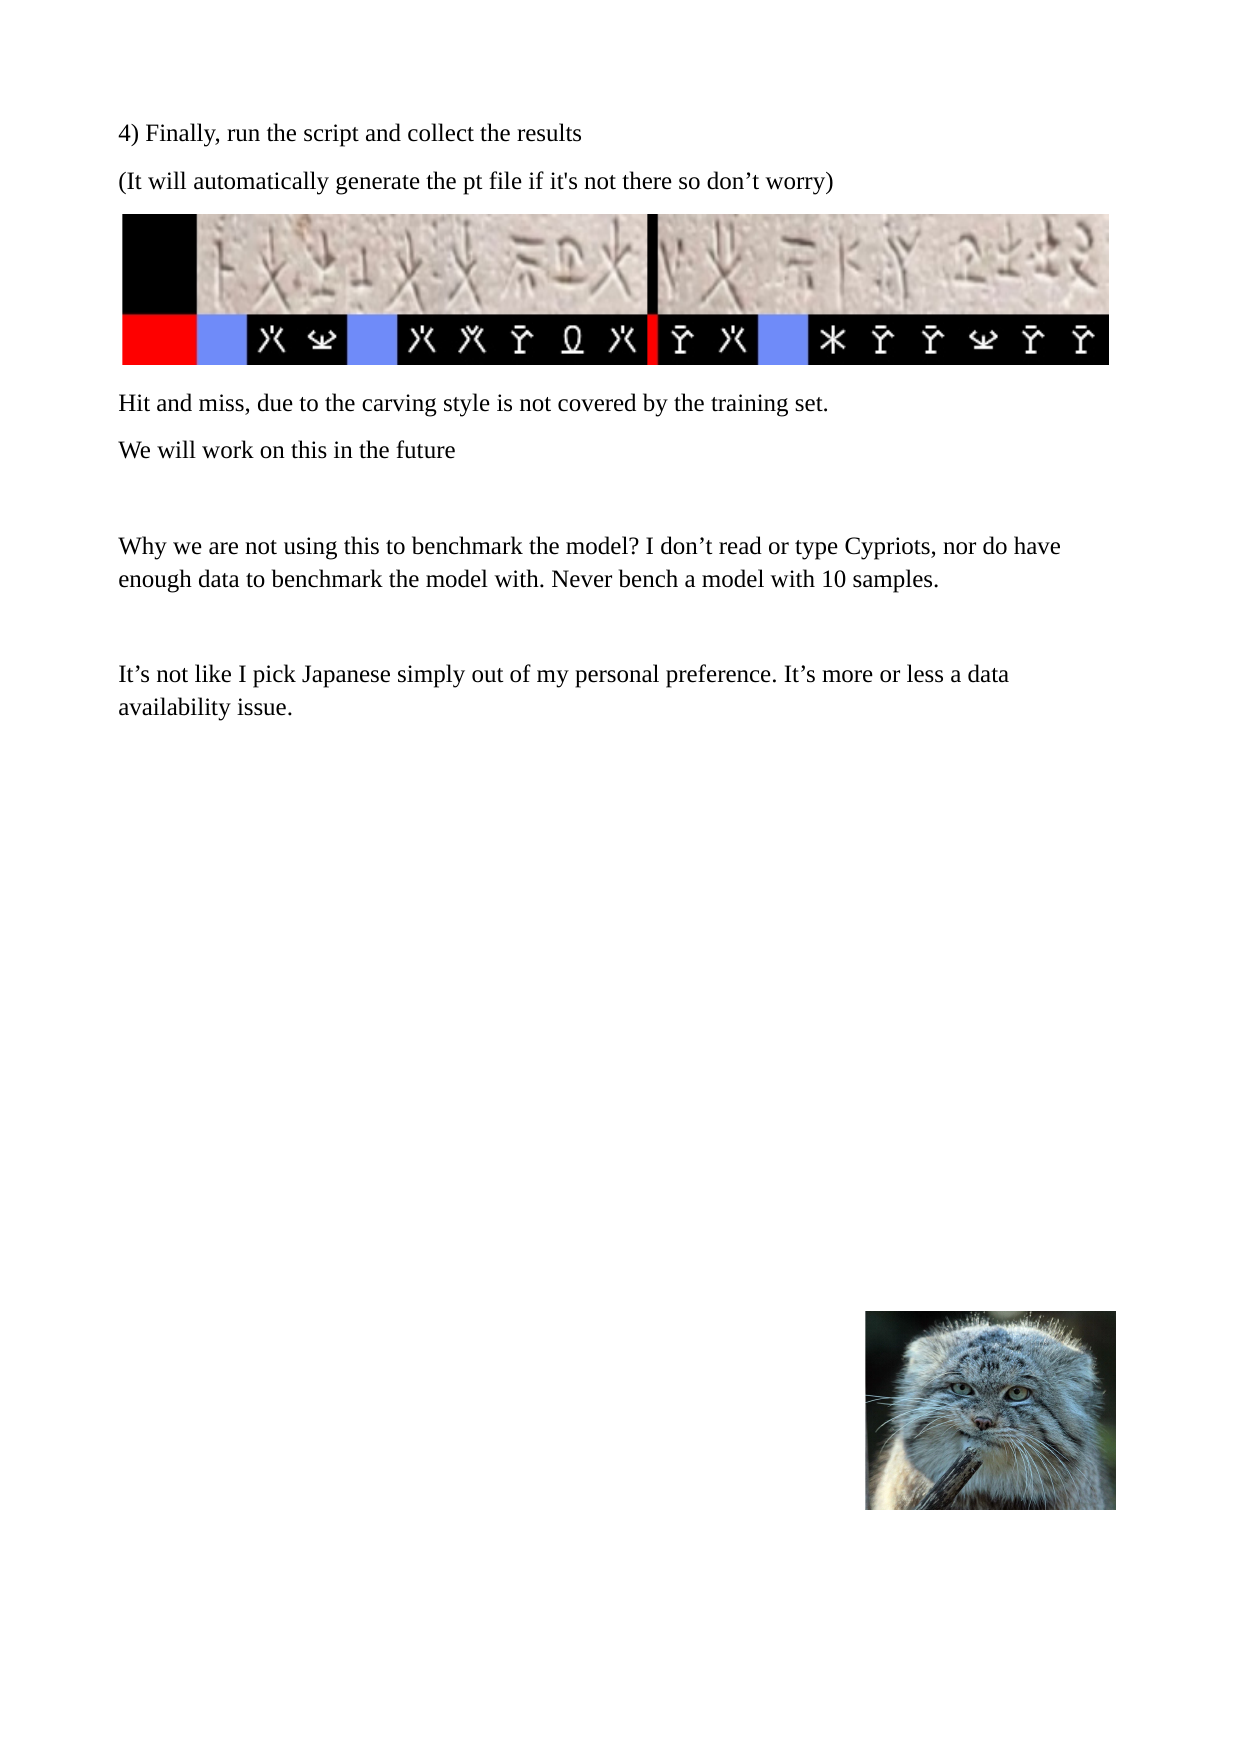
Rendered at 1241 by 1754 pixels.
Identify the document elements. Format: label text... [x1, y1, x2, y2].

text Hit and miss, due to the carving style is not covered by the training set. [118, 213, 1122, 417]
text We will work on this in the future [118, 436, 1122, 464]
text It’s not like I pick Japanese simply out of my personal preference. It’s more or less a data availability issue. [118, 659, 1122, 721]
picture [122, 214, 1109, 365]
picture [865, 1311, 1116, 1510]
text (It will automatically generate the pt file if it's not there so don’t worry) [118, 166, 1122, 194]
text Why we are not using this to benchmark the model? I don’t read or type Cypriots, nor do have enough data to benchmark the model with. Never bench a model with 10 samples. [118, 531, 1122, 592]
text 4) Finally, run the script and collect the results [118, 118, 1122, 147]
